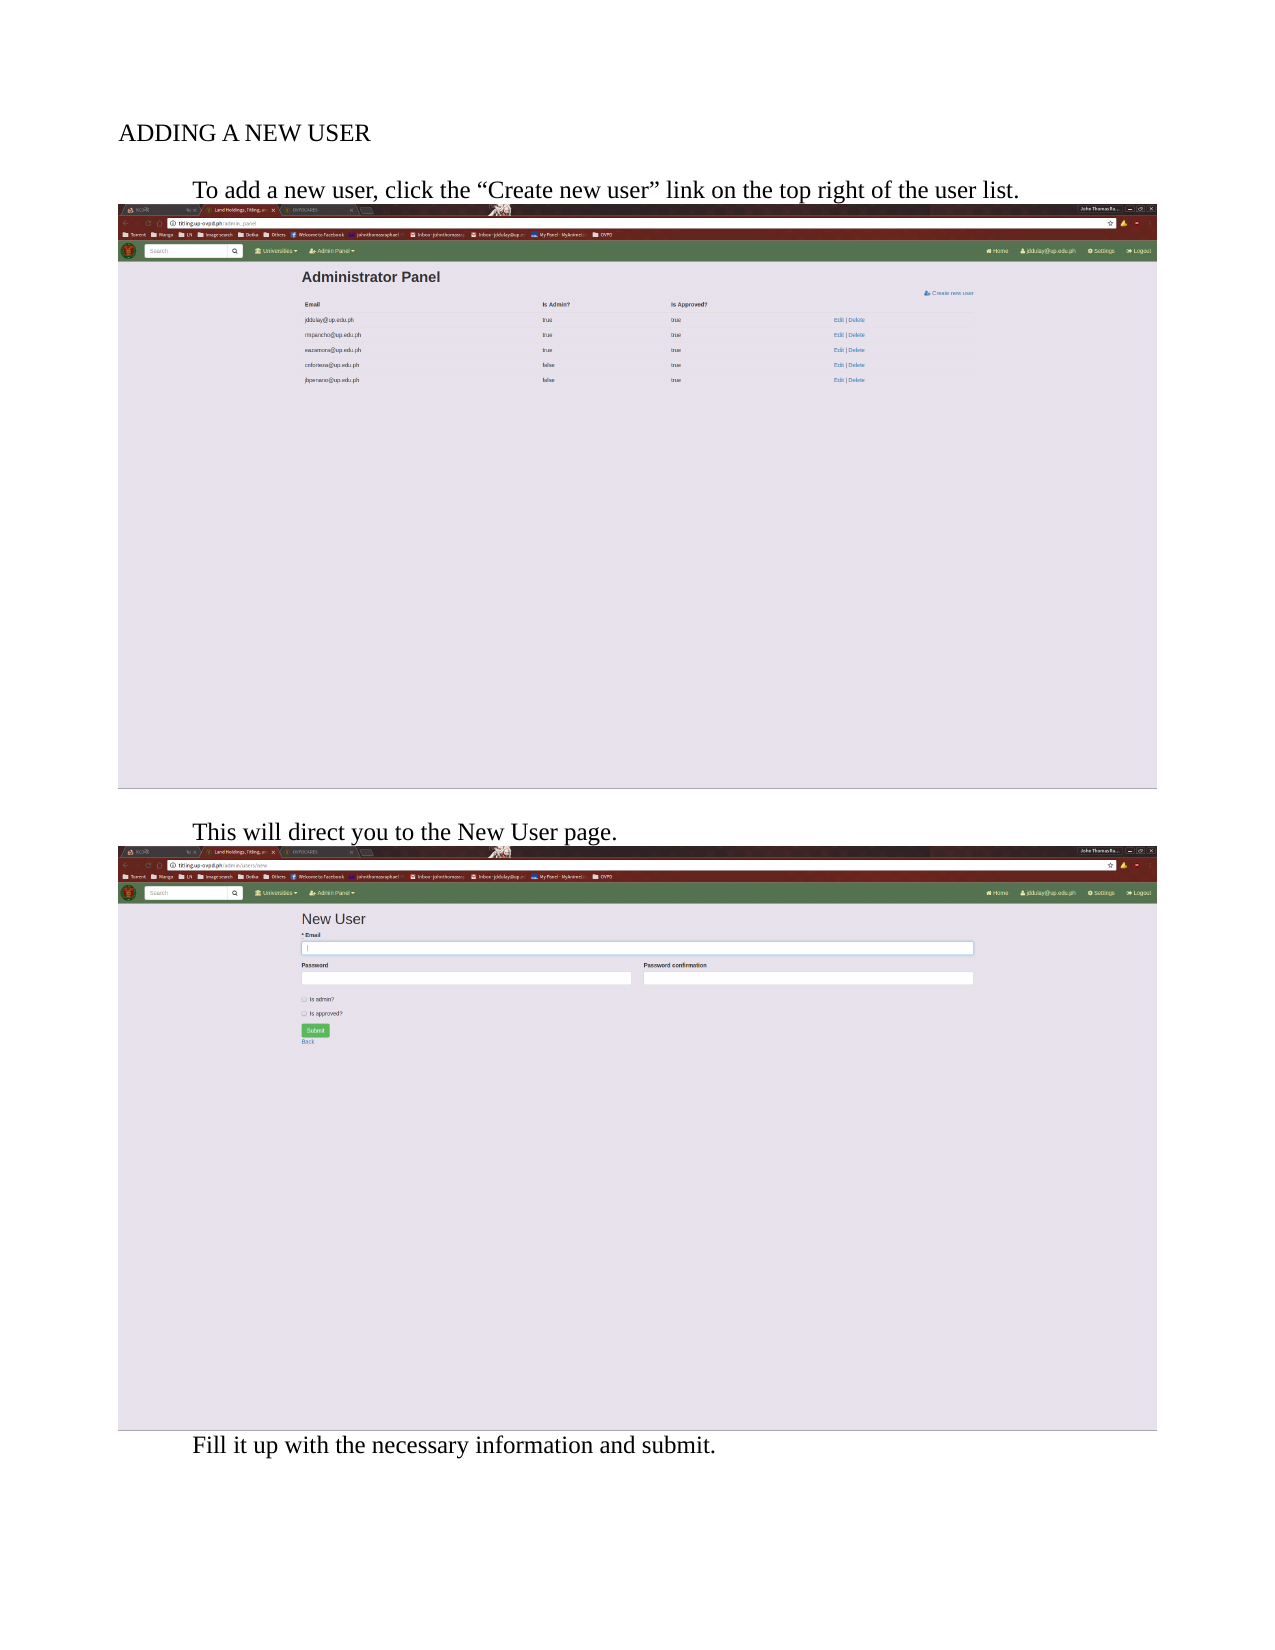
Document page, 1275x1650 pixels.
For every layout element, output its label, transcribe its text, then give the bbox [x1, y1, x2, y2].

text To add a new user, click the “Create new user” link on the top right of the user list. [118, 176, 1157, 204]
picture [118, 204, 1157, 789]
picture [118, 846, 1157, 1431]
text This will direct you to the New User page. [118, 817, 1157, 846]
text Fill it up with the necessary information and submit. [118, 1431, 1157, 1459]
text ADDING A NEW USER [118, 118, 1157, 147]
